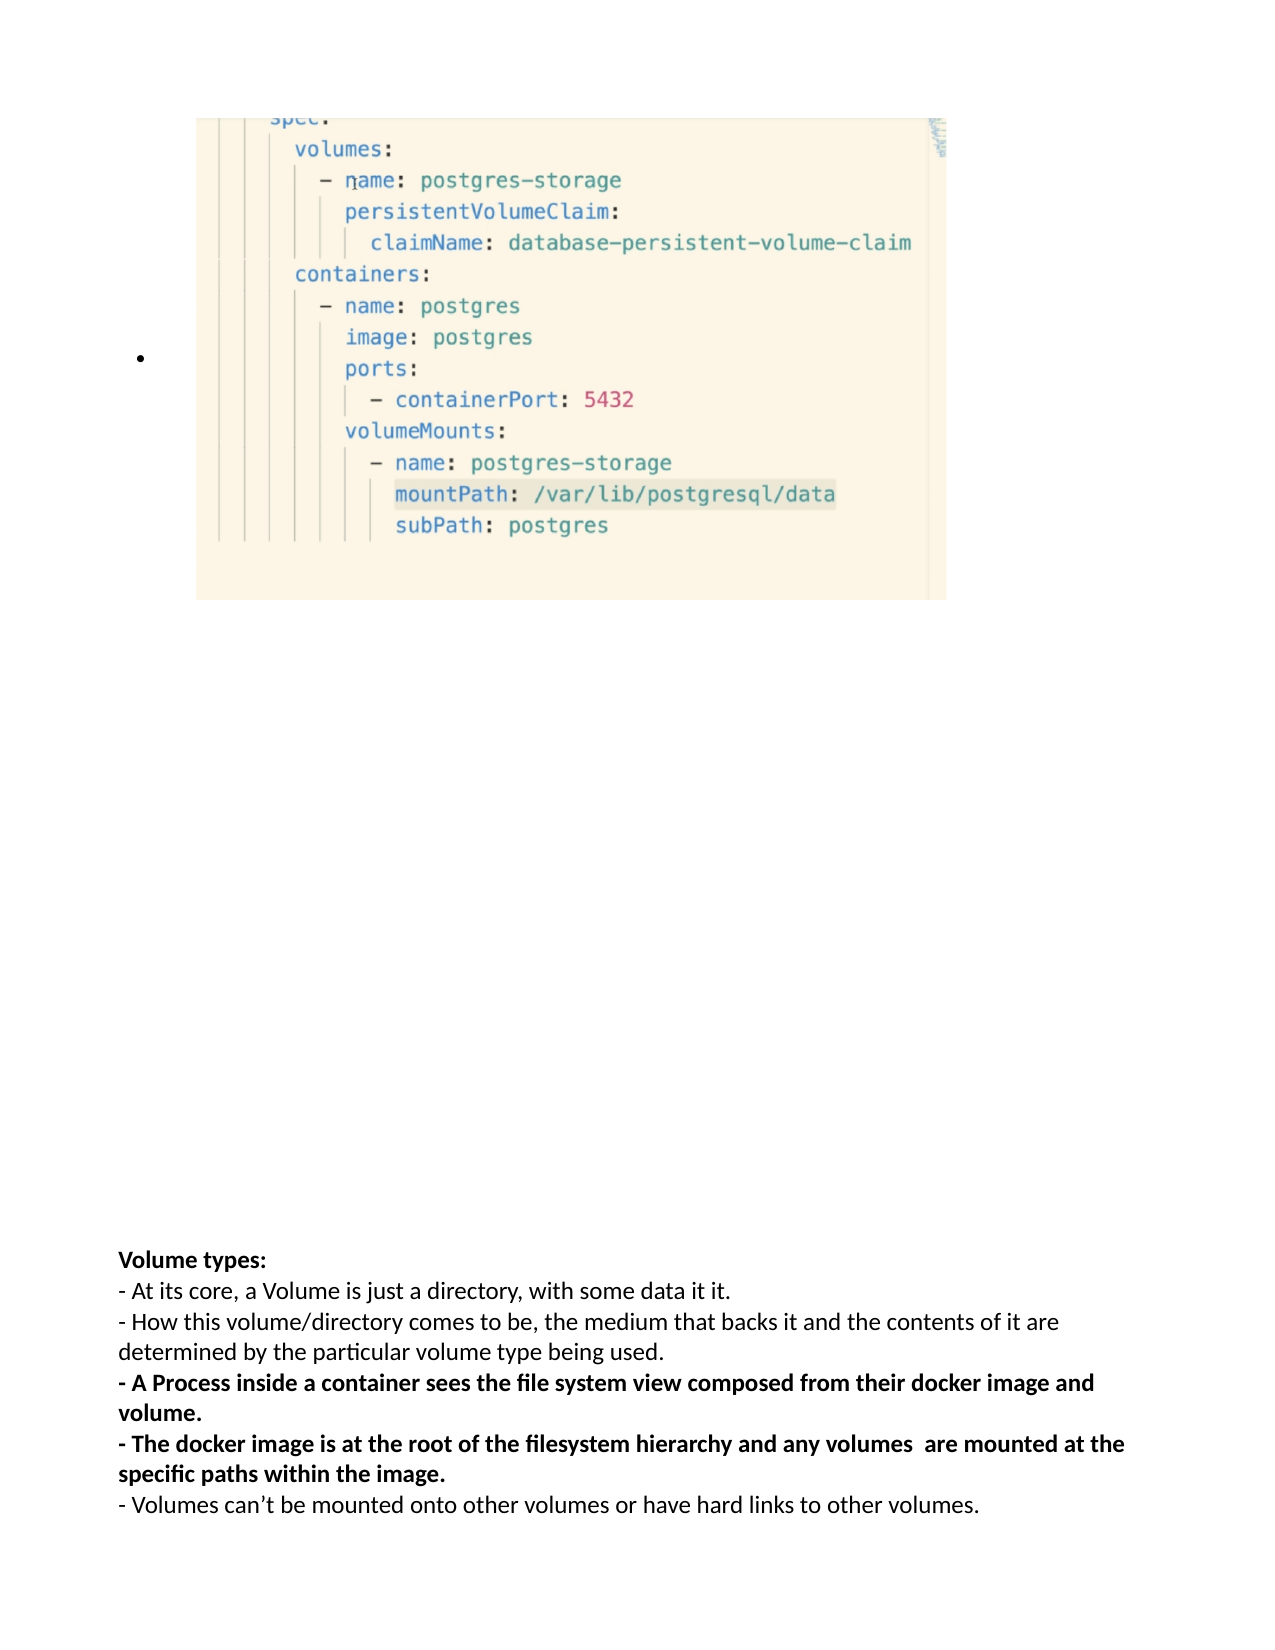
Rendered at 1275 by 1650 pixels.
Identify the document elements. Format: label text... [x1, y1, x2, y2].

picture [196, 118, 947, 600]
list - How this volume/directory comes to be, the medium that backs it and the contents of it are determined by the particular volume type being used. [118, 1306, 1157, 1367]
list - A Process inside a container sees the file system view composed from their docker image and volume. [118, 1367, 1157, 1428]
list - Volumes can’t be mounted onto other volumes or have hard links to other volumes. [118, 1489, 1157, 1519]
list - The docker image is at the root of the filesystem hierarchy and any volumes are mounted at the specific paths within the image. [118, 1428, 1157, 1489]
text Volume types: [118, 1245, 1157, 1275]
text - At its core, a Volume is just a directory, with some data it it. [118, 1275, 1157, 1306]
